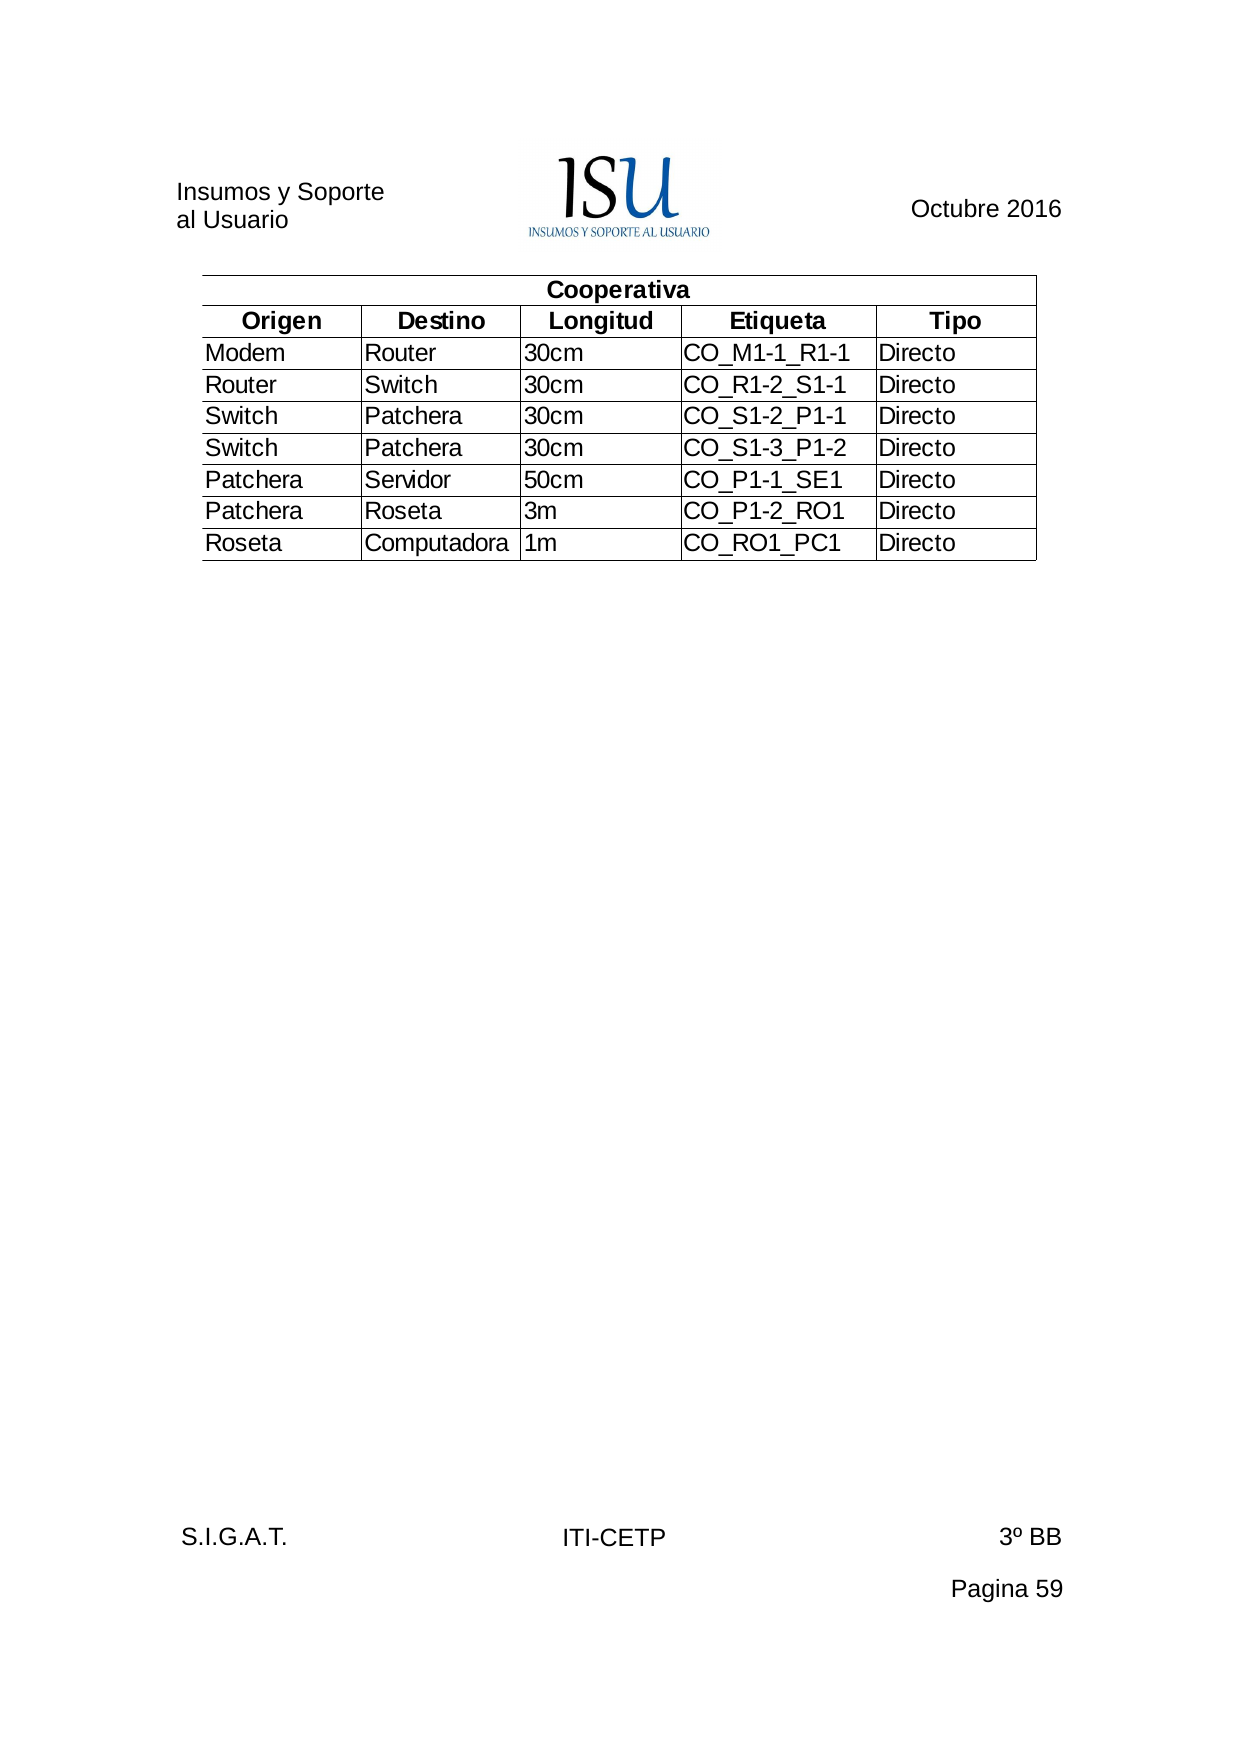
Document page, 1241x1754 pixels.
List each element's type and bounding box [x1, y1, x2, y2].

picture [517, 138, 723, 252]
